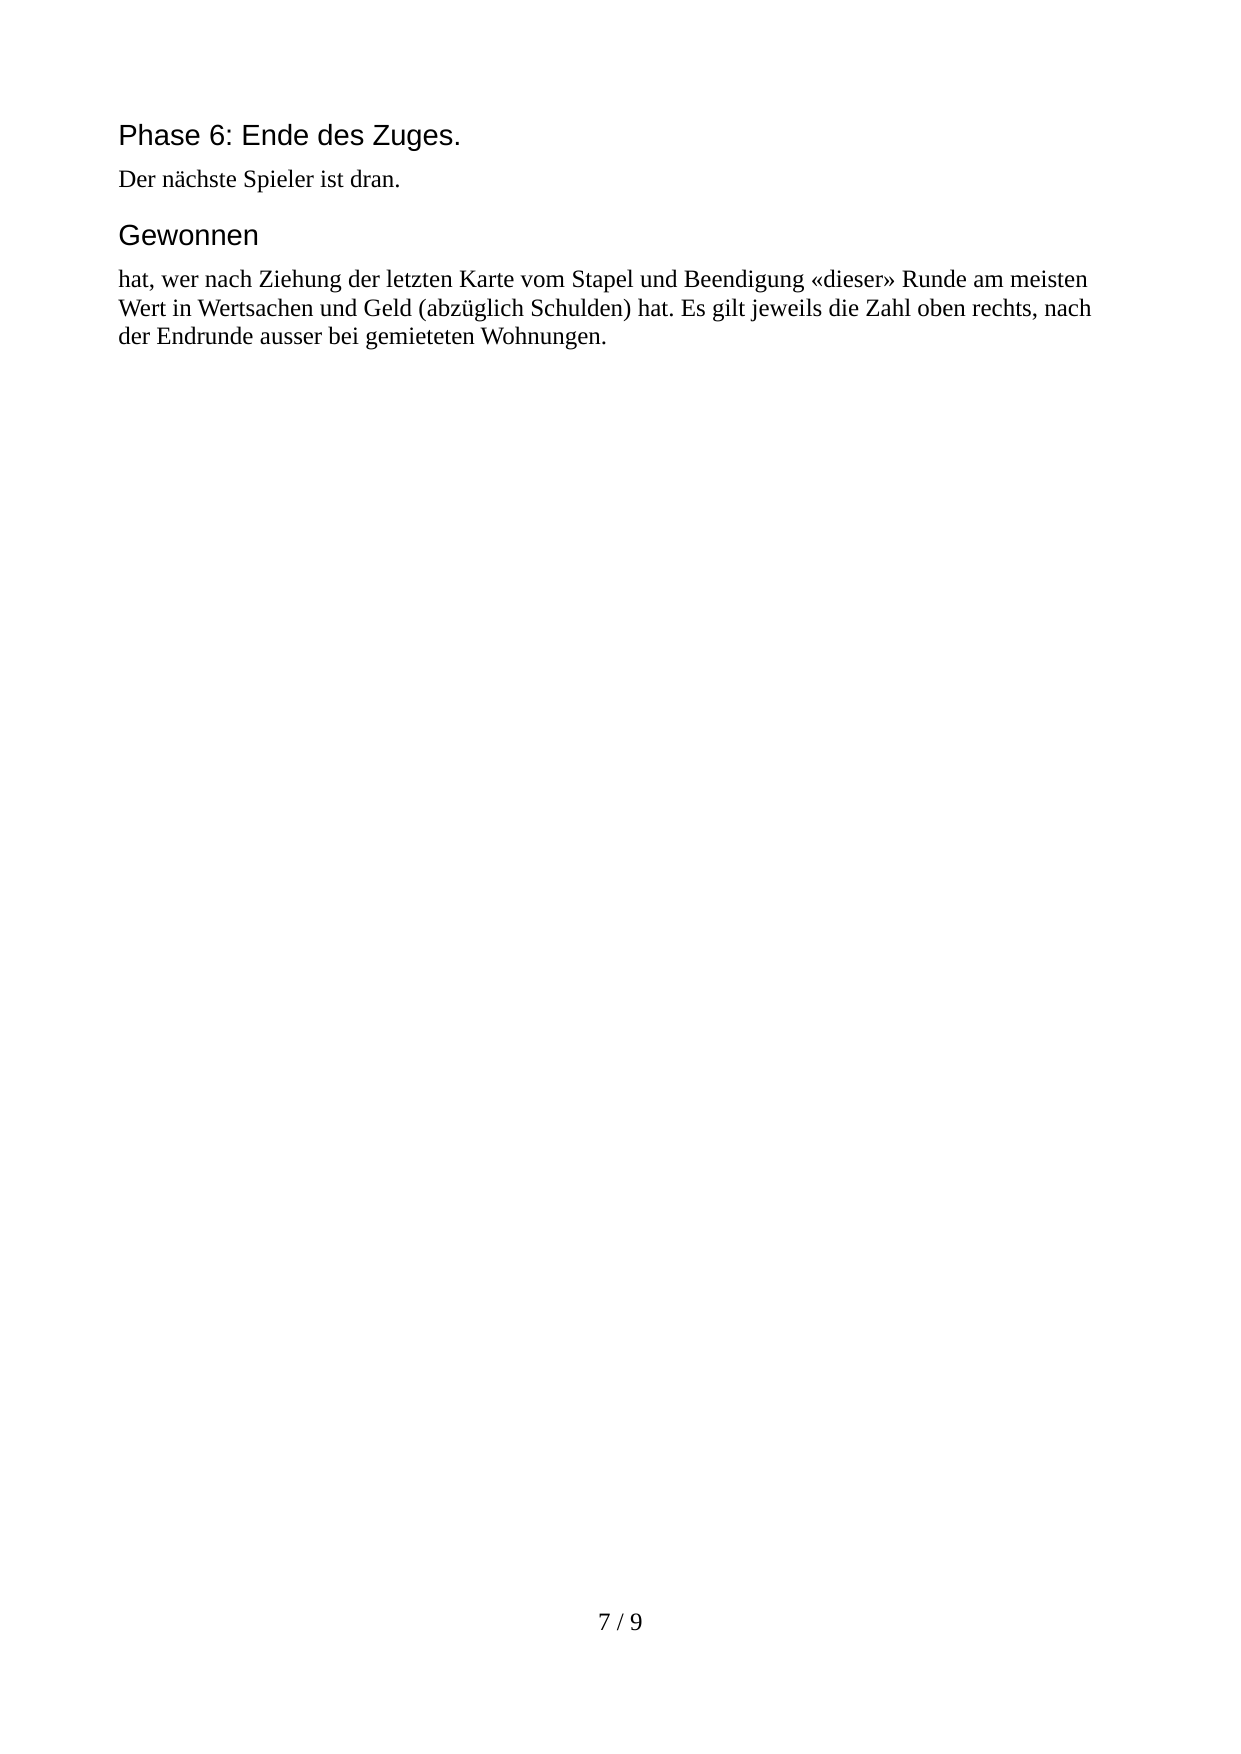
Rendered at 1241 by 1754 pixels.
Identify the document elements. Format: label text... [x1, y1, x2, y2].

text Der nächste Spieler ist dran. [118, 164, 1122, 193]
subtitle Phase 6: Ende des Zuges. [118, 118, 1122, 152]
text hat, wer nach Ziehung der letzten Karte vom Stapel und Beendigung «dieser» Runde am meisten Wert in Wertsachen und Geld (abzüglich Schulden) hat. Es gilt jeweils die Zahl oben rechts, nach der Endrunde ausser bei gemieteten Wohnungen. [118, 264, 1122, 350]
subtitle Gewonnen [118, 218, 1122, 251]
